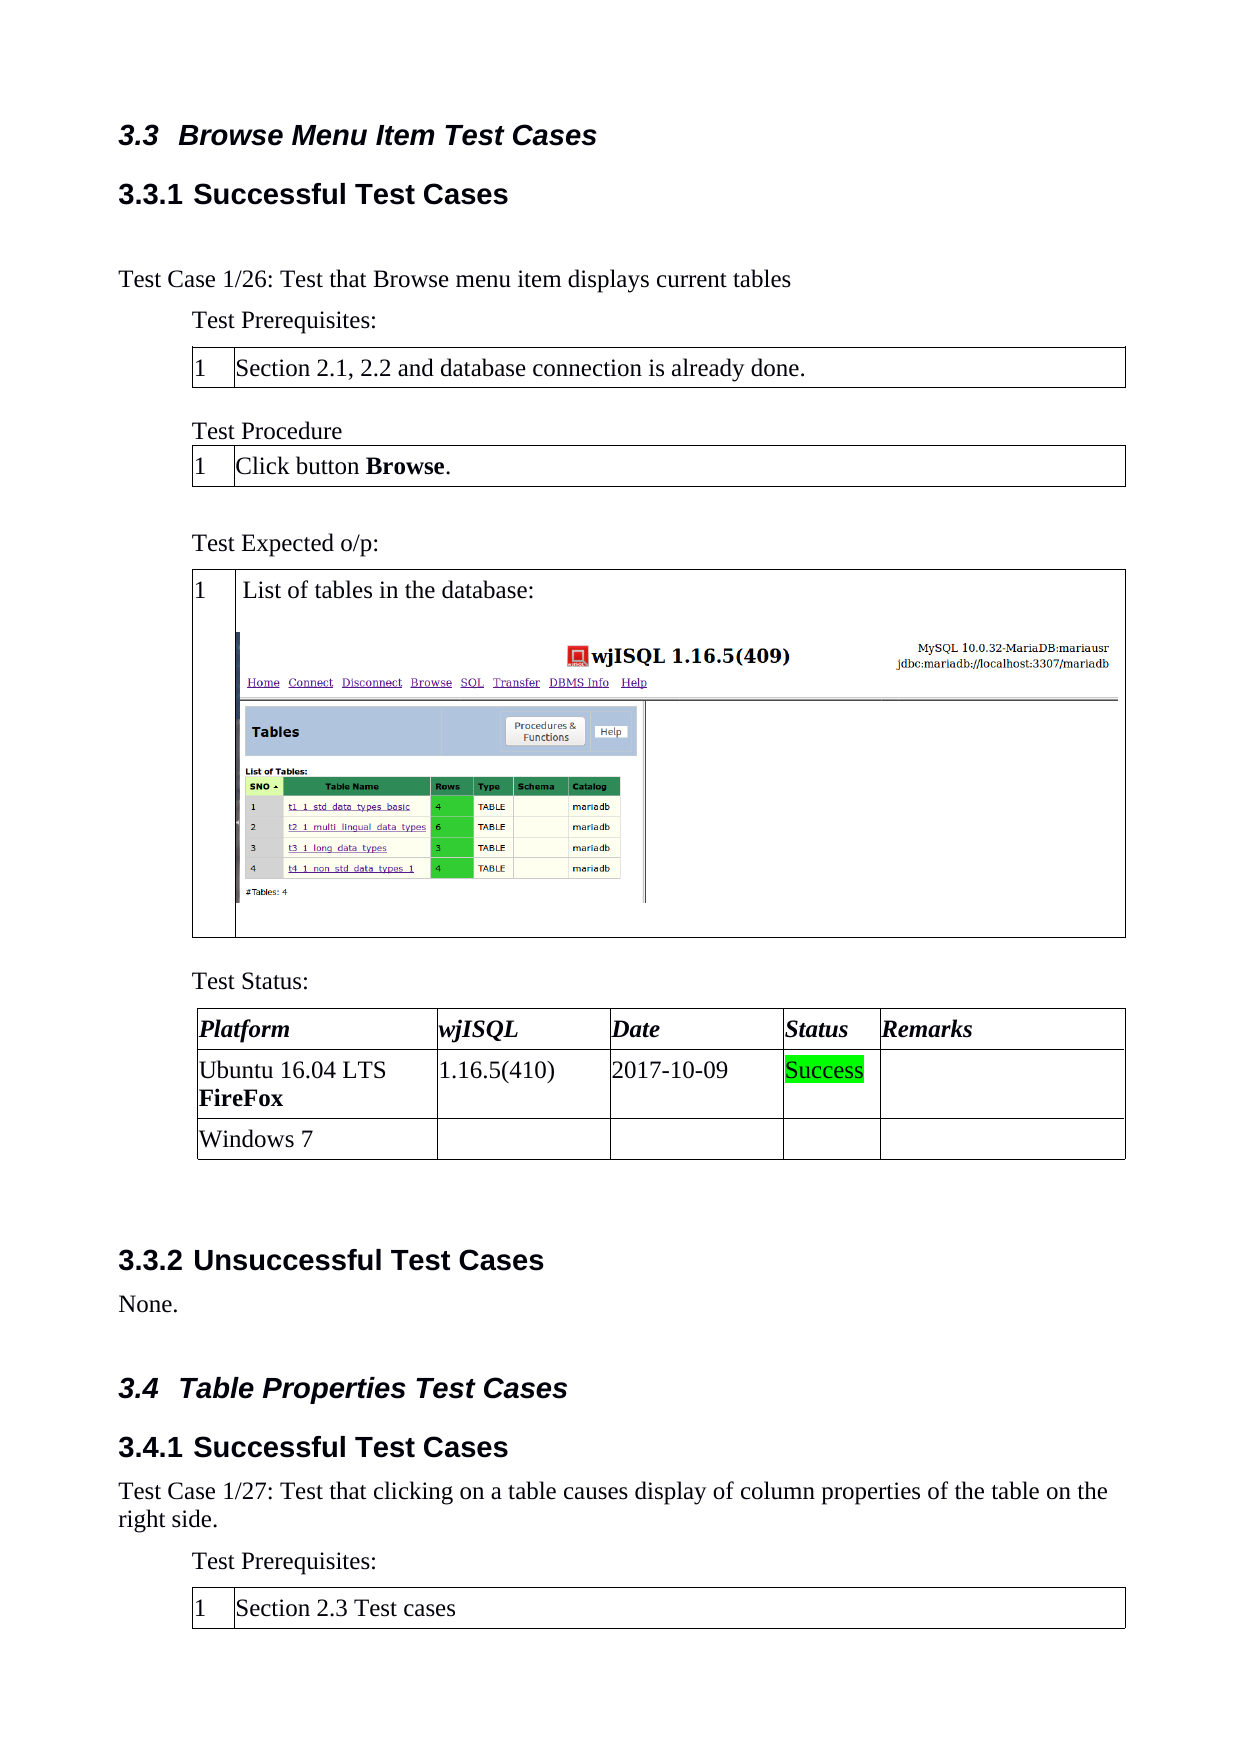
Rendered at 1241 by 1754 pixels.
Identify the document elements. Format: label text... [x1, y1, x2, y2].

table_header Platform [198, 1009, 437, 1048]
text Test Status: [118, 966, 1122, 995]
table_header wjISQL [438, 1009, 610, 1048]
table_header 1 [193, 1588, 234, 1628]
table_cell [784, 1119, 880, 1159]
table_cell [438, 1119, 610, 1159]
text Test Case 1/27: Test that clicking on a table causes display of column properties of the table on the right side. [118, 1476, 1122, 1533]
text Test Procedure [118, 416, 1122, 445]
table_header 1 [193, 446, 234, 486]
subtitle Table Properties Test Cases [118, 1371, 1122, 1405]
table_header Date [611, 1009, 783, 1048]
table_header Click button Browse. [235, 446, 1125, 486]
subtitle Successful Test Cases [118, 177, 1122, 210]
table_cell [881, 1049, 1125, 1118]
table_cell [881, 1118, 1125, 1159]
table_header Status [784, 1009, 880, 1048]
text Test Prerequisites: [118, 1546, 1122, 1574]
subtitle Browse Menu Item Test Cases [118, 118, 1122, 152]
table_header Remarks [881, 1009, 1125, 1048]
table_header Section 2.1, 2.2 and database connection is already done. [235, 348, 1125, 387]
picture [236, 632, 1118, 903]
table_header Section 2.3 Test cases [235, 1588, 1125, 1628]
table_cell [611, 1119, 783, 1159]
subtitle Successful Test Cases [118, 1430, 1122, 1463]
table_cell Windows 7 [198, 1119, 437, 1159]
table_header 1 [193, 570, 235, 937]
table_header List of tables in the database: [236, 570, 1125, 937]
table_cell 1.16.5(410) [438, 1050, 610, 1118]
table_cell Ubuntu 16.04 LTS FireFox [198, 1050, 437, 1118]
text Test Case 1/26: Test that Browse menu item displays current tables [118, 264, 1122, 293]
subtitle Unsuccessful Test Cases [118, 1243, 1122, 1276]
text Test Prerequisites: [118, 305, 1122, 334]
text None. [118, 1289, 1122, 1317]
table_cell 2017-10-09 [611, 1050, 783, 1118]
table_header 1 [193, 348, 234, 387]
text Test Expected o/p: [118, 528, 1122, 556]
table_cell Success [784, 1050, 880, 1118]
